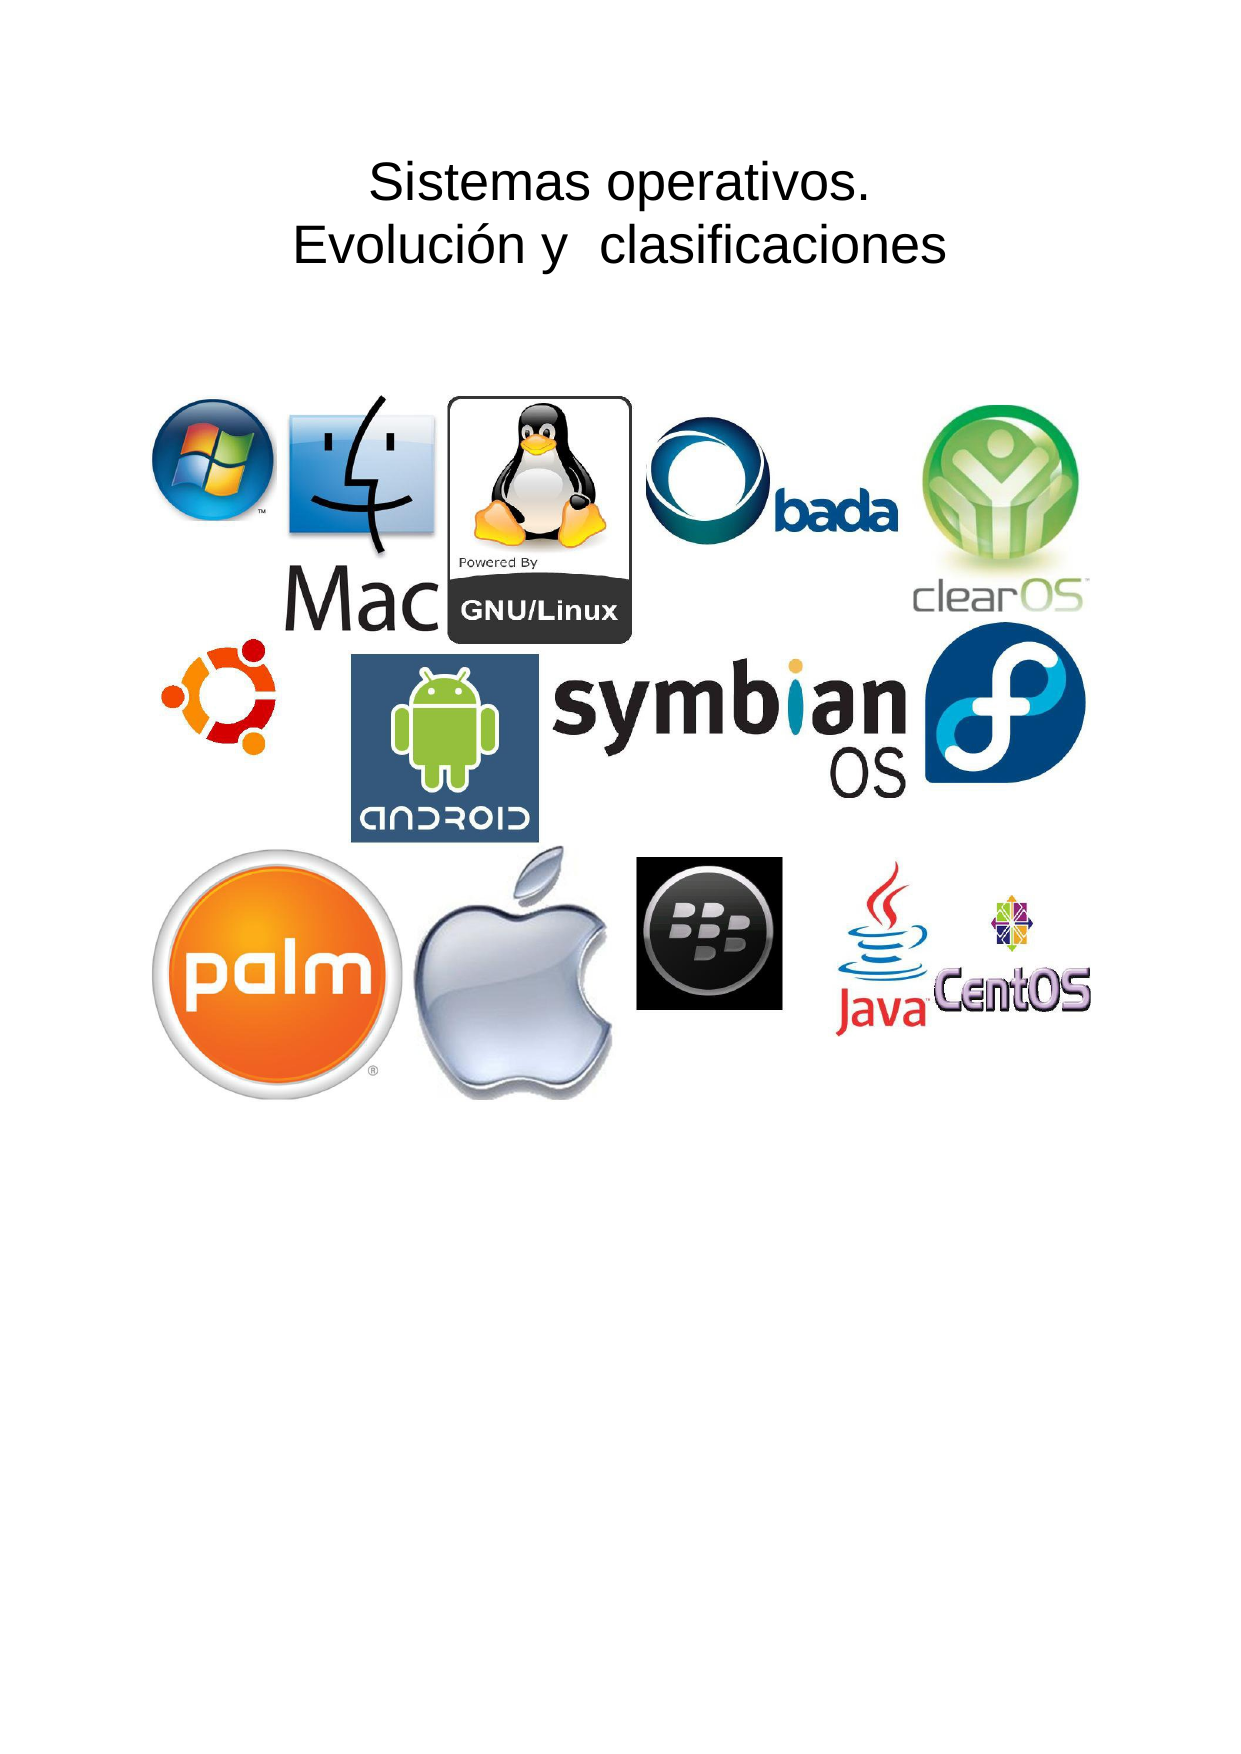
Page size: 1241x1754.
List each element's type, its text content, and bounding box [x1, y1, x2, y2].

picture [150, 395, 1091, 1102]
title Sistemas operativos. [150, 150, 1090, 212]
title Evolución y clasificaciones [150, 212, 1090, 274]
